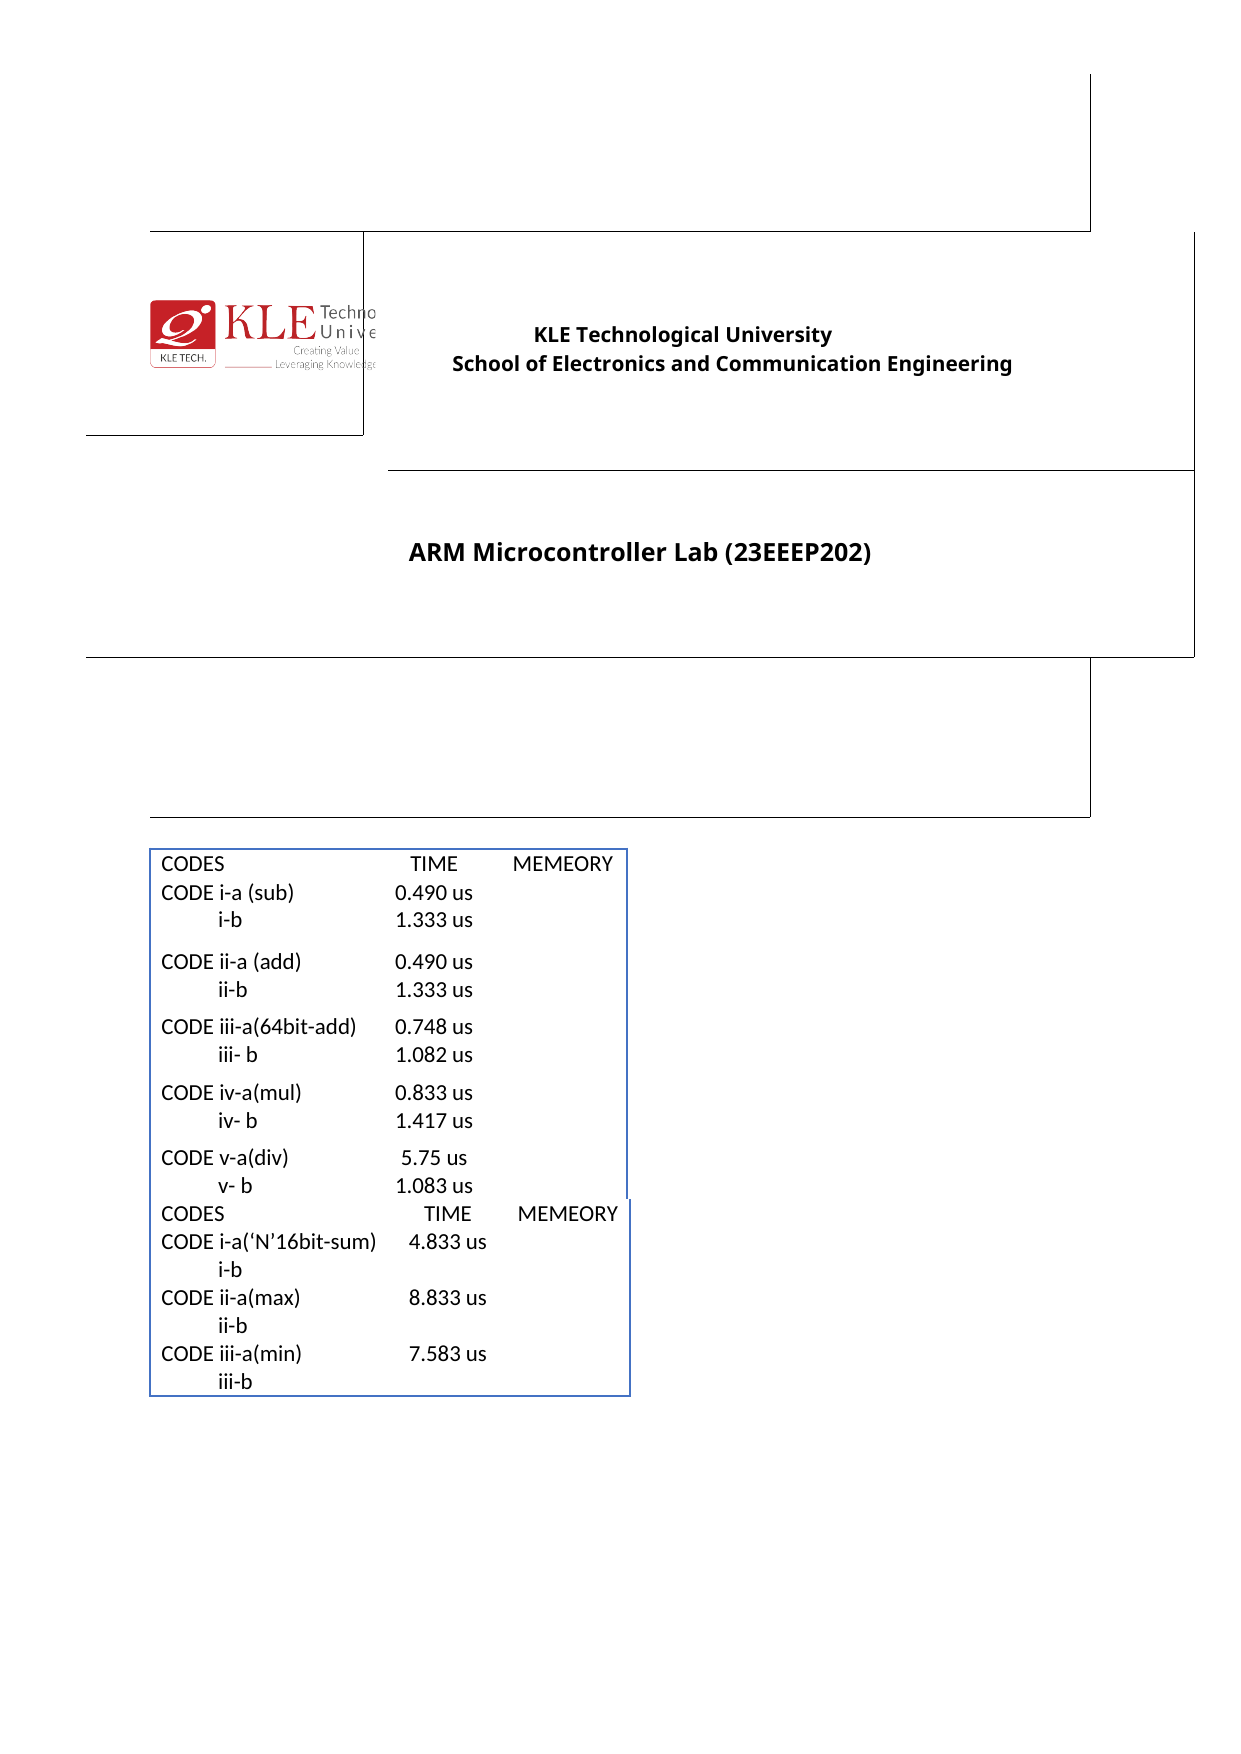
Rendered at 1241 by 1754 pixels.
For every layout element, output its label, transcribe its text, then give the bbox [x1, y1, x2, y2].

table_cell [498, 947, 626, 1012]
table_cell [506, 1283, 629, 1339]
table_cell CODE iii-a(min) iii-b [151, 1339, 390, 1395]
table_cell CODE i-a (sub) i-b [151, 878, 369, 947]
table_header MEMEORY [498, 850, 626, 878]
table_cell 0.490 us 1.333 us [370, 878, 498, 947]
table_cell CODE ii-a (add) ii-b [151, 947, 369, 1012]
table_cell CODE iii-a(64bit-add) iii- b [151, 1012, 369, 1078]
table_cell CODE iv-a(mul) iv- b [151, 1078, 369, 1143]
table_cell CODE ii-a(max) ii-b [151, 1283, 390, 1339]
table_cell CODE v-a(div) v- b [151, 1143, 369, 1199]
table_header TIME [370, 850, 498, 878]
table_cell 4.833 us [390, 1227, 506, 1283]
table_cell 0.833 us 1.417 us [370, 1078, 498, 1143]
table_cell 0.748 us 1.082 us [370, 1012, 498, 1078]
table_cell [506, 1227, 629, 1283]
table_cell [498, 1012, 626, 1078]
table_cell 7.583 us [390, 1339, 506, 1395]
table_cell 8.833 us [390, 1283, 506, 1339]
table_header CODES [151, 850, 369, 878]
table_cell [498, 1078, 626, 1143]
table_cell CODE i-a(‘N’16bit-sum) i-b [151, 1227, 390, 1283]
table_cell [498, 878, 626, 947]
table_cell MEMEORY [506, 1199, 629, 1227]
table_cell TIME [390, 1199, 506, 1227]
table_cell [498, 1143, 626, 1199]
table_cell [506, 1339, 629, 1395]
table_cell CODES [151, 1199, 390, 1227]
table_cell 0.490 us 1.333 us [370, 947, 498, 1012]
table_cell 5.75 us 1.083 us [370, 1143, 498, 1199]
